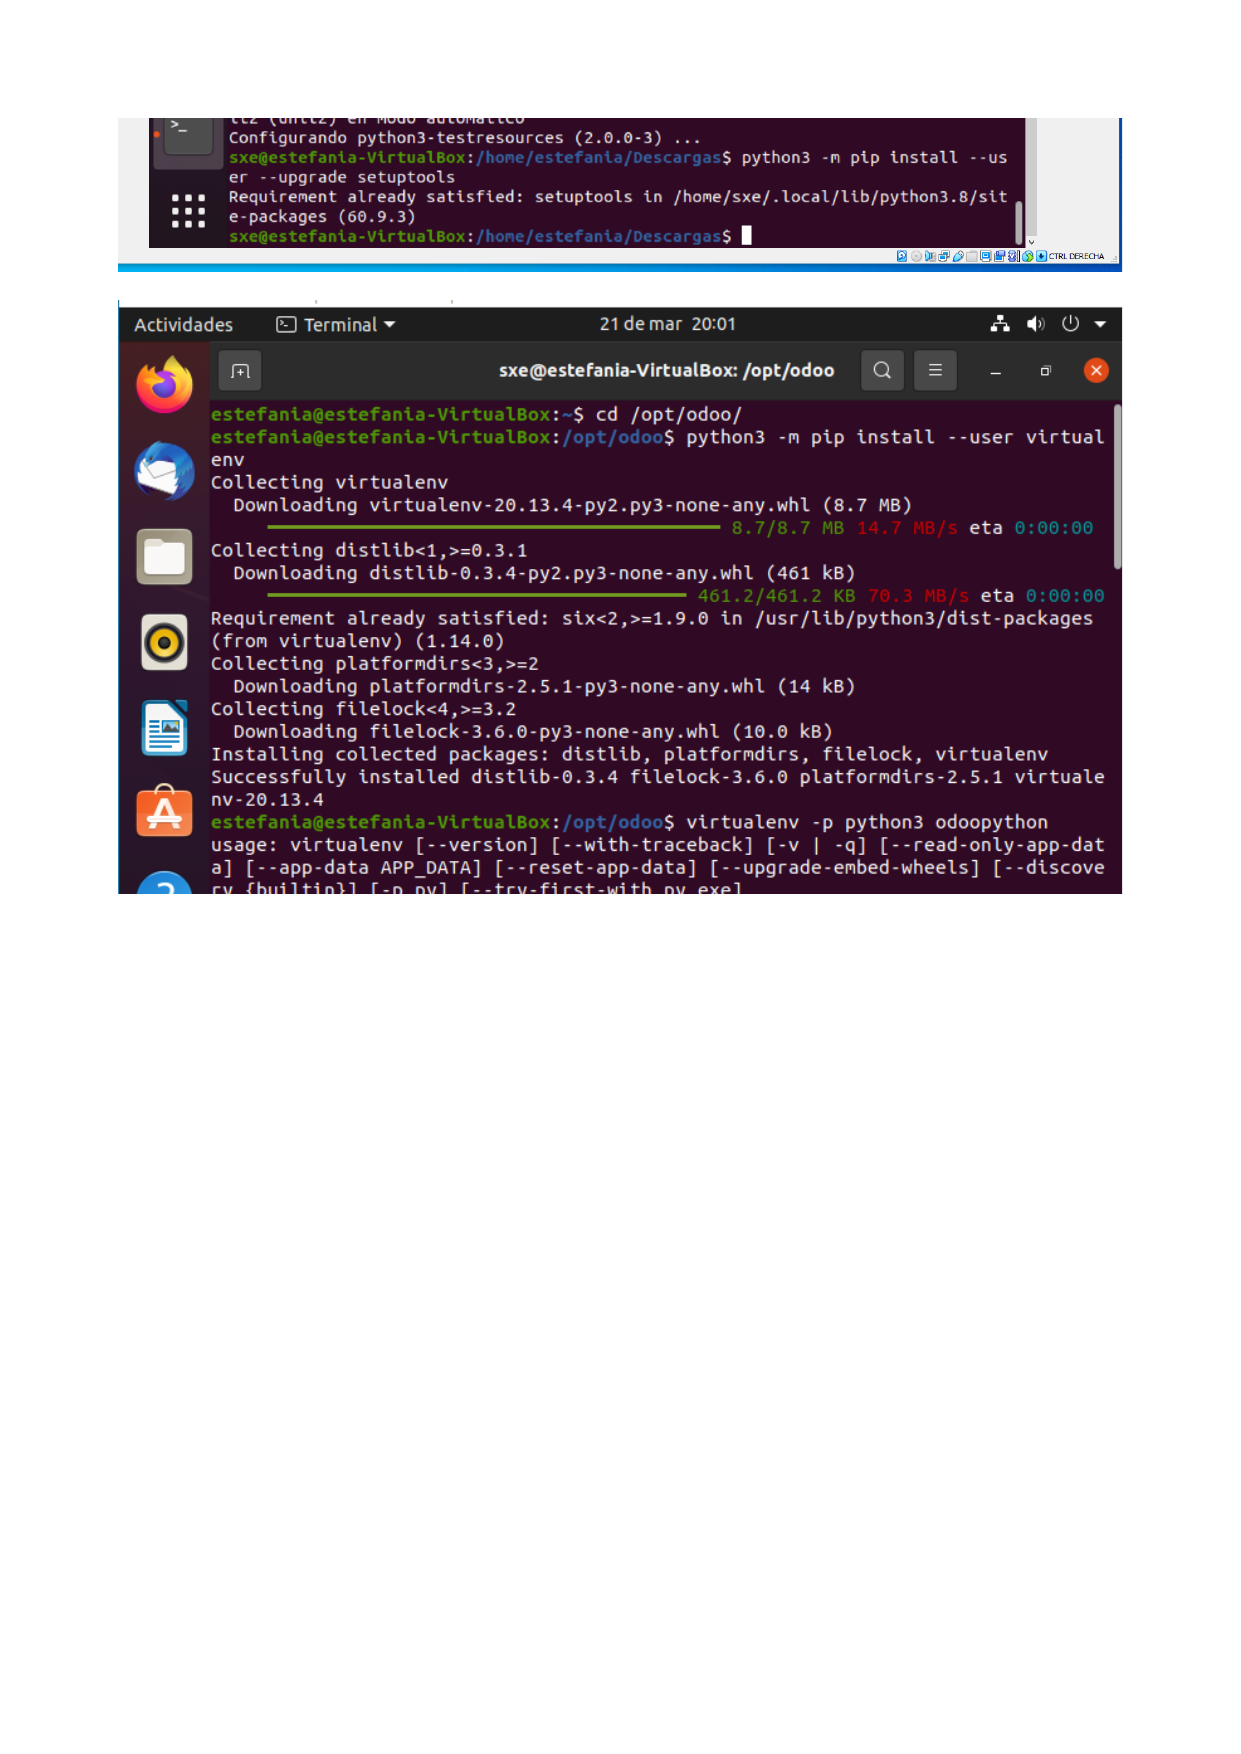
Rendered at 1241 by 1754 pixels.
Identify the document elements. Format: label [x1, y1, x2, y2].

picture [118, 118, 1123, 272]
picture [118, 300, 1123, 894]
